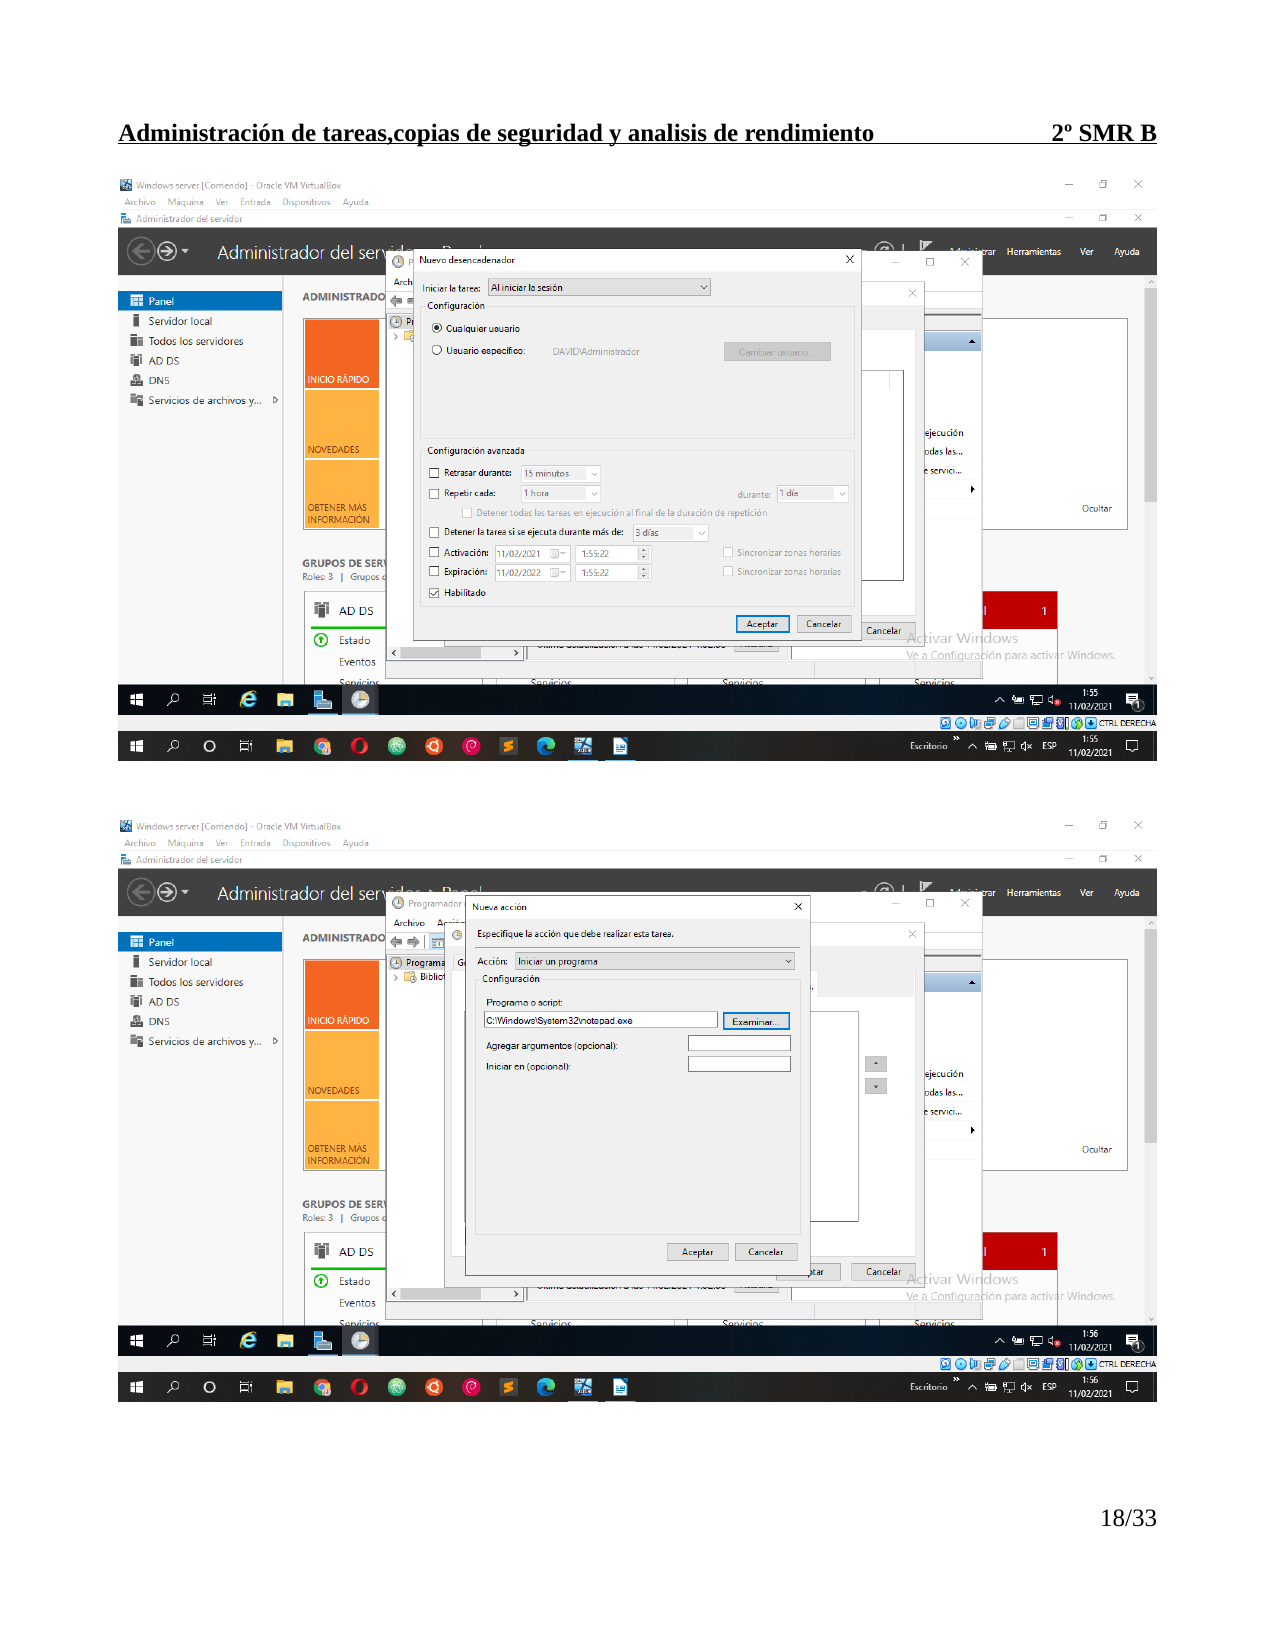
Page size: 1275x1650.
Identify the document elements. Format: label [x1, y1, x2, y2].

picture [118, 817, 1157, 1402]
picture [118, 176, 1157, 761]
